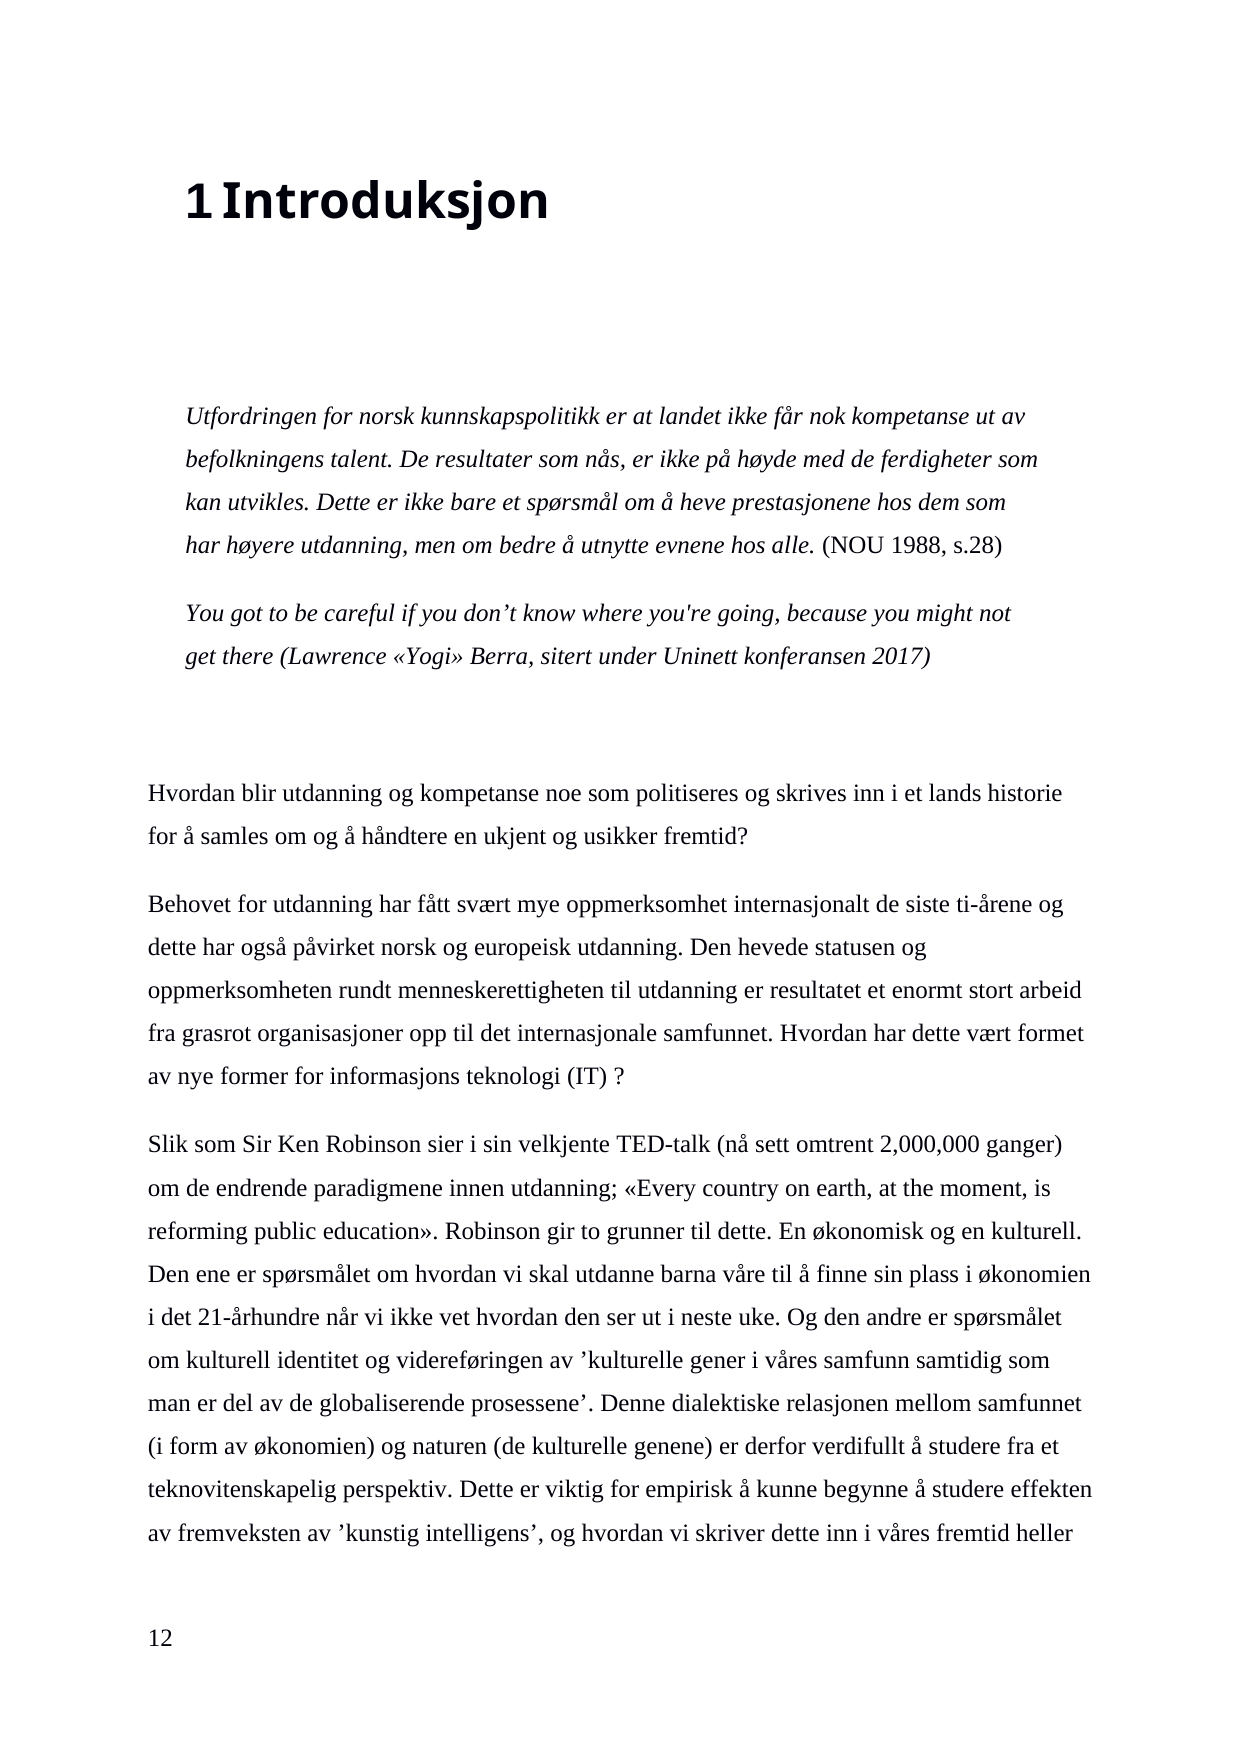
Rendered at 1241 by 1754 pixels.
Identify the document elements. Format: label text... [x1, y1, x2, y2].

text You got to be careful if you don’t know where you're going, because you might not get there (Lawrence «Yogi» Berra, sitert under Uninett konferansen 2017) [185, 598, 1046, 670]
subtitle Introduksjon [185, 165, 1092, 233]
text Hvordan blir utdanning og kompetanse noe som politiseres og skrives inn i et lands historie for å samles om og å håndtere en ukjent og usikker fremtid? [148, 778, 1092, 849]
text Slik som Sir Ken Robinson sier i sin velkjente TED-talk (nå sett omtrent 2,000,000 ganger) om de endrende paradigmene innen utdanning; «Every country on earth, at the moment, is reforming public education». Robinson gir to grunner til dette. En økonomisk og en kulturell. Den ene er spørsmålet om hvordan vi skal utdanne barna våre til å finne sin plass i økonomien i det 21-århundre når vi ikke vet hvordan den ser ut i neste uke. Og den andre er spørsmålet om kulturell identitet og videreføringen av ’kulturelle gener i våres samfunn samtidig som man er del av de globaliserende prosessene’. Denne dialektiske relasjonen mellom samfunnet (i form av økonomien) og naturen (de kulturelle genene) er derfor verdifullt å studere fra et teknovitenskapelig perspektiv. Dette er viktig for empirisk å kunne begynne å studere effekten av fremveksten av ’kunstig intelligens’, og hvordan vi skriver dette inn i våres fremtid heller [148, 1129, 1092, 1546]
text Utfordringen for norsk kunnskapspolitikk er at landet ikke får nok kompetanse ut av befolkningens talent. De resultater som nås, er ikke på høyde med de ferdigheter som kan utvikles. Dette er ikke bare et spørsmål om å heve prestasjonene hos dem som har høyere utdanning, men om bedre å utnytte evnene hos alle. (NOU 1988, s.28) [185, 401, 1046, 559]
text Behovet for utdanning har fått svært mye oppmerksomhet internasjonalt de siste ti-årene og dette har også påvirket norsk og europeisk utdanning. Den hevede statusen og oppmerksomheten rundt menneskerettigheten til utdanning er resultatet et enormt stort arbeid fra grasrot organisasjoner opp til det internasjonale samfunnet. Hvordan har dette vært formet av nye former for informasjons teknologi (IT) ? [148, 889, 1092, 1090]
